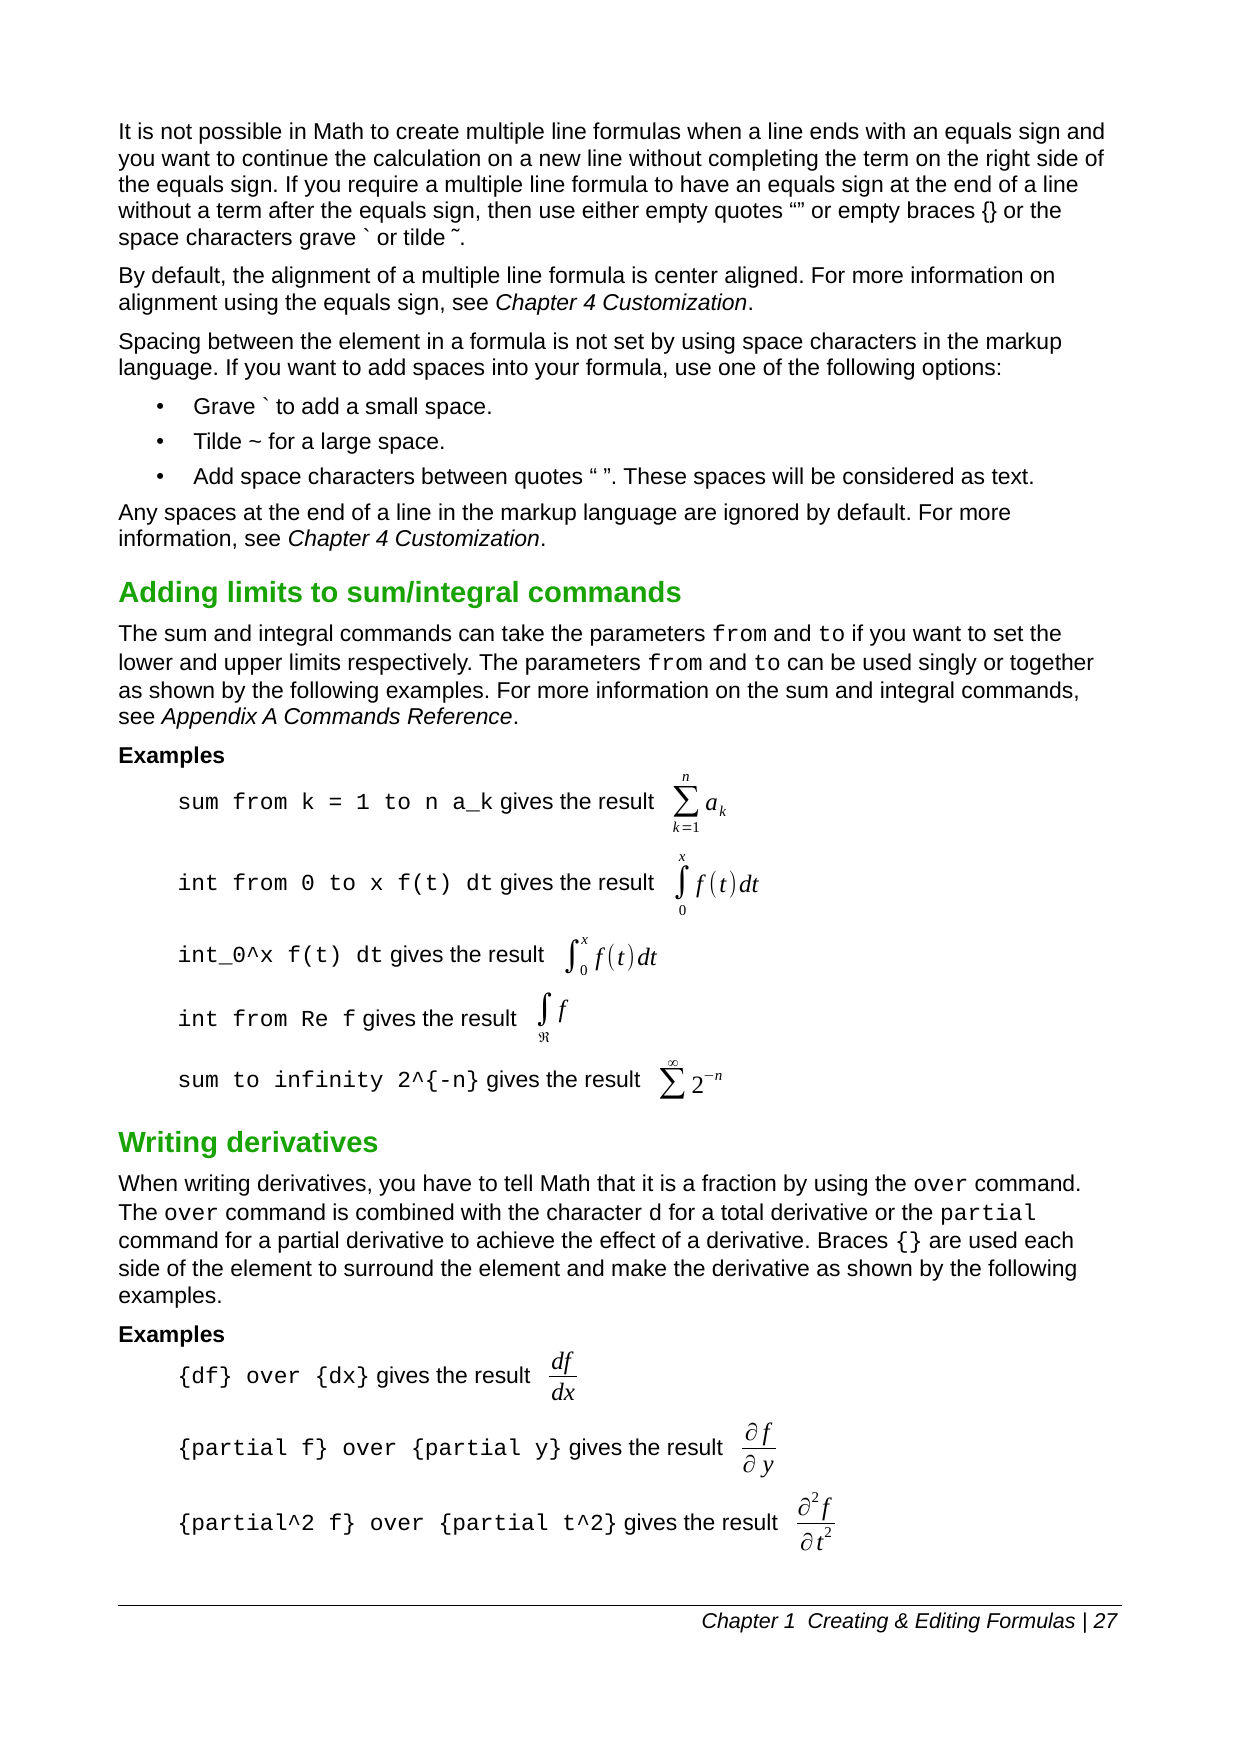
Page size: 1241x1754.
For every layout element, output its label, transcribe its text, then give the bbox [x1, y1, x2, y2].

text It is not possible in Math to create multiple line formulas when a line ends with an equals sign and you want to continue the calculation on a new line without completing the term on the right side of the equals sign. If you require a multiple line formula to have an equals sign at the end of a line without a term after the equals sign, then use either empty quotes “” or empty braces {} or the space characters grave ` or tilde ˜. [118, 118, 1122, 250]
text sum to infinity 2^{-n} gives the result [177, 1059, 1122, 1101]
subtitle Adding limits to sum/integral commands [118, 575, 1122, 608]
subtitle Writing derivatives [118, 1125, 1122, 1159]
text Spacing between the element in a formula is not set by using space characters in the markup language. If you want to add spaces into your formula, use one of the following options: [118, 328, 1122, 380]
list Grave ` to add a small space. [156, 393, 1122, 419]
list Tilde ~ for a large space. [156, 428, 1122, 454]
text Examples [118, 1321, 1122, 1347]
text {partial^2 f} over {partial t^2} gives the result [177, 1490, 1122, 1556]
text Any spaces at the end of a line in the markup language are ignored by default. For more information, see Chapter 4 Customization. [118, 498, 1122, 551]
text Examples [118, 742, 1122, 768]
text int from Re f gives the result [177, 991, 1122, 1047]
text {df} over {dx} gives the result [177, 1347, 1122, 1406]
text When writing derivatives, you have to tell Math that it is a fraction by using the over command. The over command is combined with the character d for a total derivative or the partial command for a partial derivative to achieve the effect of a derivative. Braces {} are used each side of the element to surround the element and make the derivative as shown by the following examples. [118, 1170, 1122, 1308]
text int from 0 to x f(t) dt gives the result [177, 848, 1122, 919]
list Add space characters between quotes “ ”. These spaces will be considered as text. [156, 463, 1122, 489]
text {partial f} over {partial y} gives the result [177, 1418, 1122, 1477]
text sum from k = 1 to n a_k gives the result [177, 768, 1122, 836]
text By default, the alignment of a multiple line formula is center aligned. For more information on alignment using the equals sign, see Chapter 4 Customization. [118, 262, 1122, 315]
text int_0^x f(t) dt gives the result [177, 931, 1122, 979]
text The sum and integral commands can take the parameters from and to if you want to set the lower and upper limits respectively. The parameters from and to can be used singly or together as shown by the following examples. For more information on the sum and integral commands, see Appendix A Commands Reference. [118, 620, 1122, 729]
